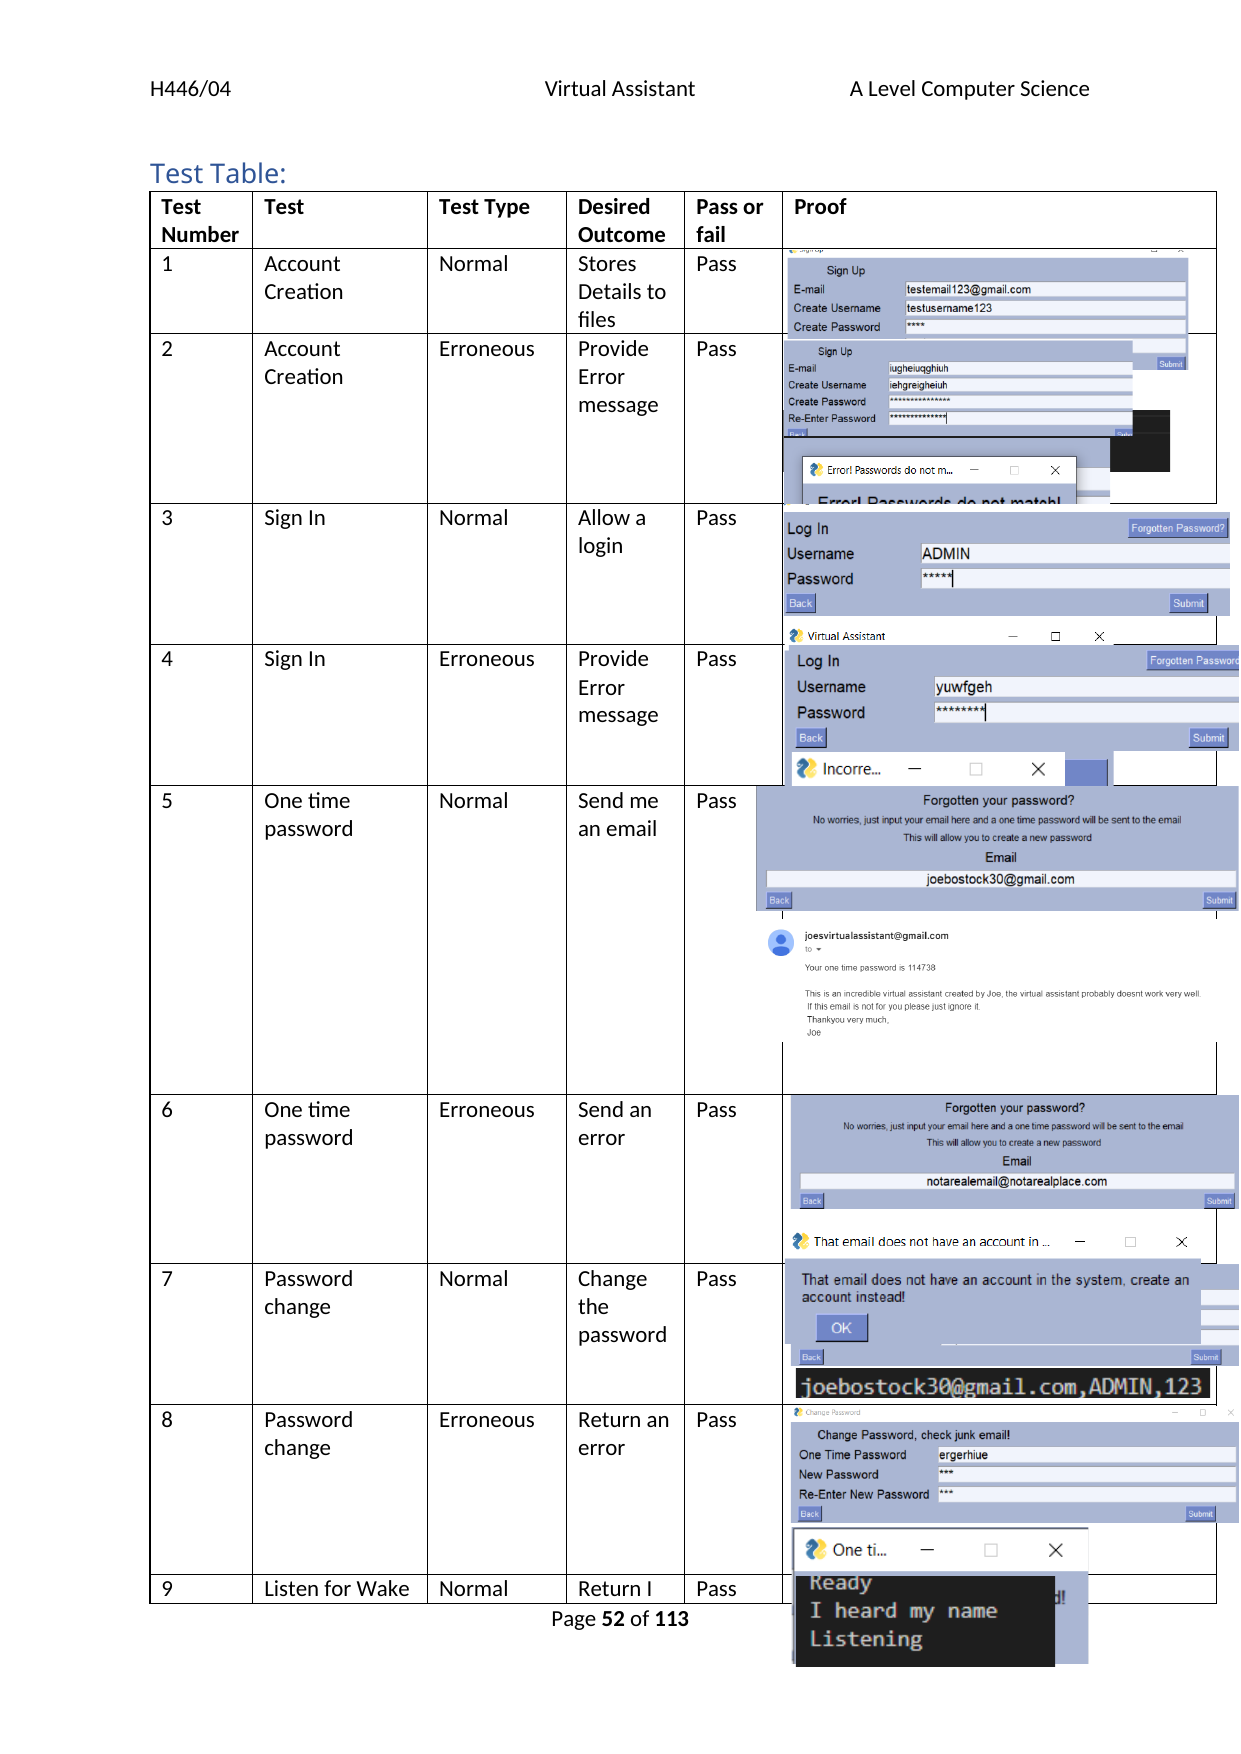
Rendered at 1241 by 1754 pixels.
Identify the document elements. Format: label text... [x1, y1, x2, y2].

table_cell Normal [428, 249, 566, 333]
table_cell 6 [151, 1095, 252, 1263]
table_cell Pass [685, 786, 782, 1094]
subtitle Test Table: [150, 154, 1090, 191]
table_cell Sign In [253, 645, 427, 785]
table_cell Erroneous [428, 1405, 566, 1573]
table_header Proof [783, 192, 1216, 248]
table_cell [783, 1405, 1216, 1573]
table_cell Normal [428, 1575, 566, 1602]
table_cell [783, 1042, 1216, 1094]
table_cell Send an error [567, 1095, 684, 1263]
table_cell Provide Error message [567, 645, 684, 785]
table_header Test [253, 192, 427, 248]
table_cell Password change [253, 1405, 427, 1573]
table_cell Erroneous [428, 1095, 566, 1263]
table_cell 2 [151, 334, 252, 502]
table_cell Pass [685, 1264, 782, 1404]
table_cell [1089, 1575, 1216, 1602]
table_cell [783, 1575, 791, 1602]
table_cell [783, 911, 1216, 919]
table_cell 9 [151, 1575, 252, 1602]
table_cell Pass [685, 334, 782, 502]
table_cell 7 [151, 1264, 252, 1404]
table_cell 8 [151, 1405, 252, 1573]
table_cell Password change [253, 1264, 427, 1404]
table_cell Return an error [567, 1405, 684, 1573]
table_cell Listen for Wake [253, 1575, 427, 1602]
table_cell Erroneous [428, 334, 566, 502]
table_cell Stores Details to files [567, 249, 684, 333]
table_header Pass or fail [685, 192, 782, 248]
table_cell Return I [567, 1575, 684, 1602]
table_cell 3 [151, 504, 252, 643]
table_cell [783, 1095, 1216, 1263]
table_cell Pass [685, 504, 782, 643]
table_cell One time password [253, 786, 427, 1094]
table_cell [783, 616, 1216, 643]
table_cell 4 [151, 645, 252, 785]
table_cell [783, 249, 1216, 333]
table_cell Normal [428, 786, 566, 1094]
table_cell Account Creation [253, 249, 427, 333]
table_cell Send me an email [567, 786, 684, 1094]
table_header Test Number [151, 192, 252, 248]
table_cell Sign In [253, 504, 427, 643]
table_cell Pass [685, 1575, 782, 1602]
table_cell Account Creation [253, 334, 427, 502]
table_cell [783, 1264, 1216, 1404]
table_cell [1114, 751, 1216, 785]
table_cell [1111, 334, 1216, 502]
table_cell Normal [428, 504, 566, 643]
table_cell 5 [151, 786, 252, 1094]
table_header Test Type [428, 192, 566, 248]
table_cell One time password [253, 1095, 427, 1263]
table_cell 1 [151, 249, 252, 333]
table_cell Pass [685, 1095, 782, 1263]
table_header Desired Outcome [567, 192, 684, 248]
table_cell Pass [685, 249, 782, 333]
table_cell Provide Error message [567, 334, 684, 502]
table_cell Erroneous [428, 645, 566, 785]
table_cell Pass [685, 645, 782, 785]
table_cell Allow a login [567, 504, 684, 643]
table_cell Normal [428, 1264, 566, 1404]
table_cell Pass [685, 1405, 782, 1573]
table_cell Change the password [567, 1264, 684, 1404]
